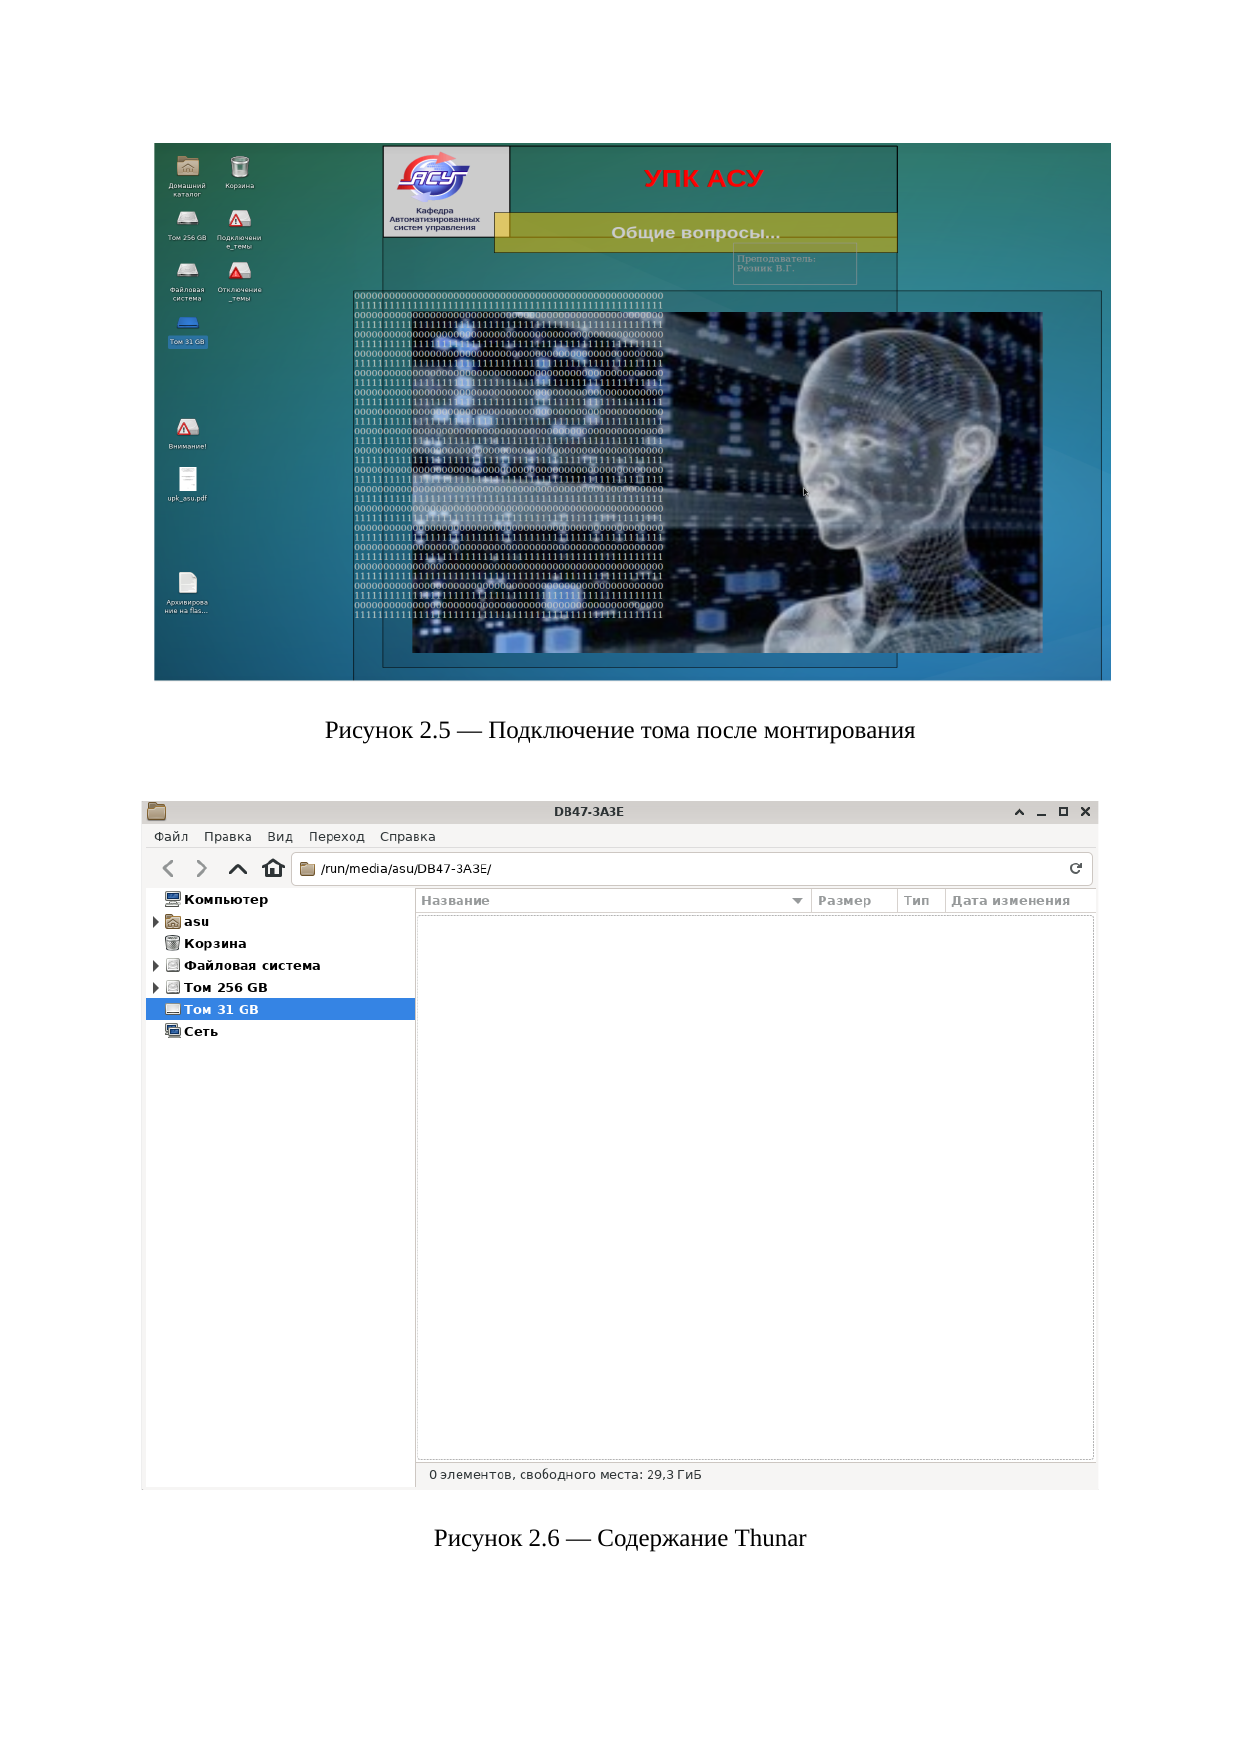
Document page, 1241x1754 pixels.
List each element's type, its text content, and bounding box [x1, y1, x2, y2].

text Рисунок 2.5 — Подключение тома после монтирования [142, 715, 1098, 743]
picture [141, 801, 1099, 1490]
text Рисунок 2.6 — Содержание Thunar [142, 1523, 1098, 1552]
picture [154, 143, 1111, 682]
